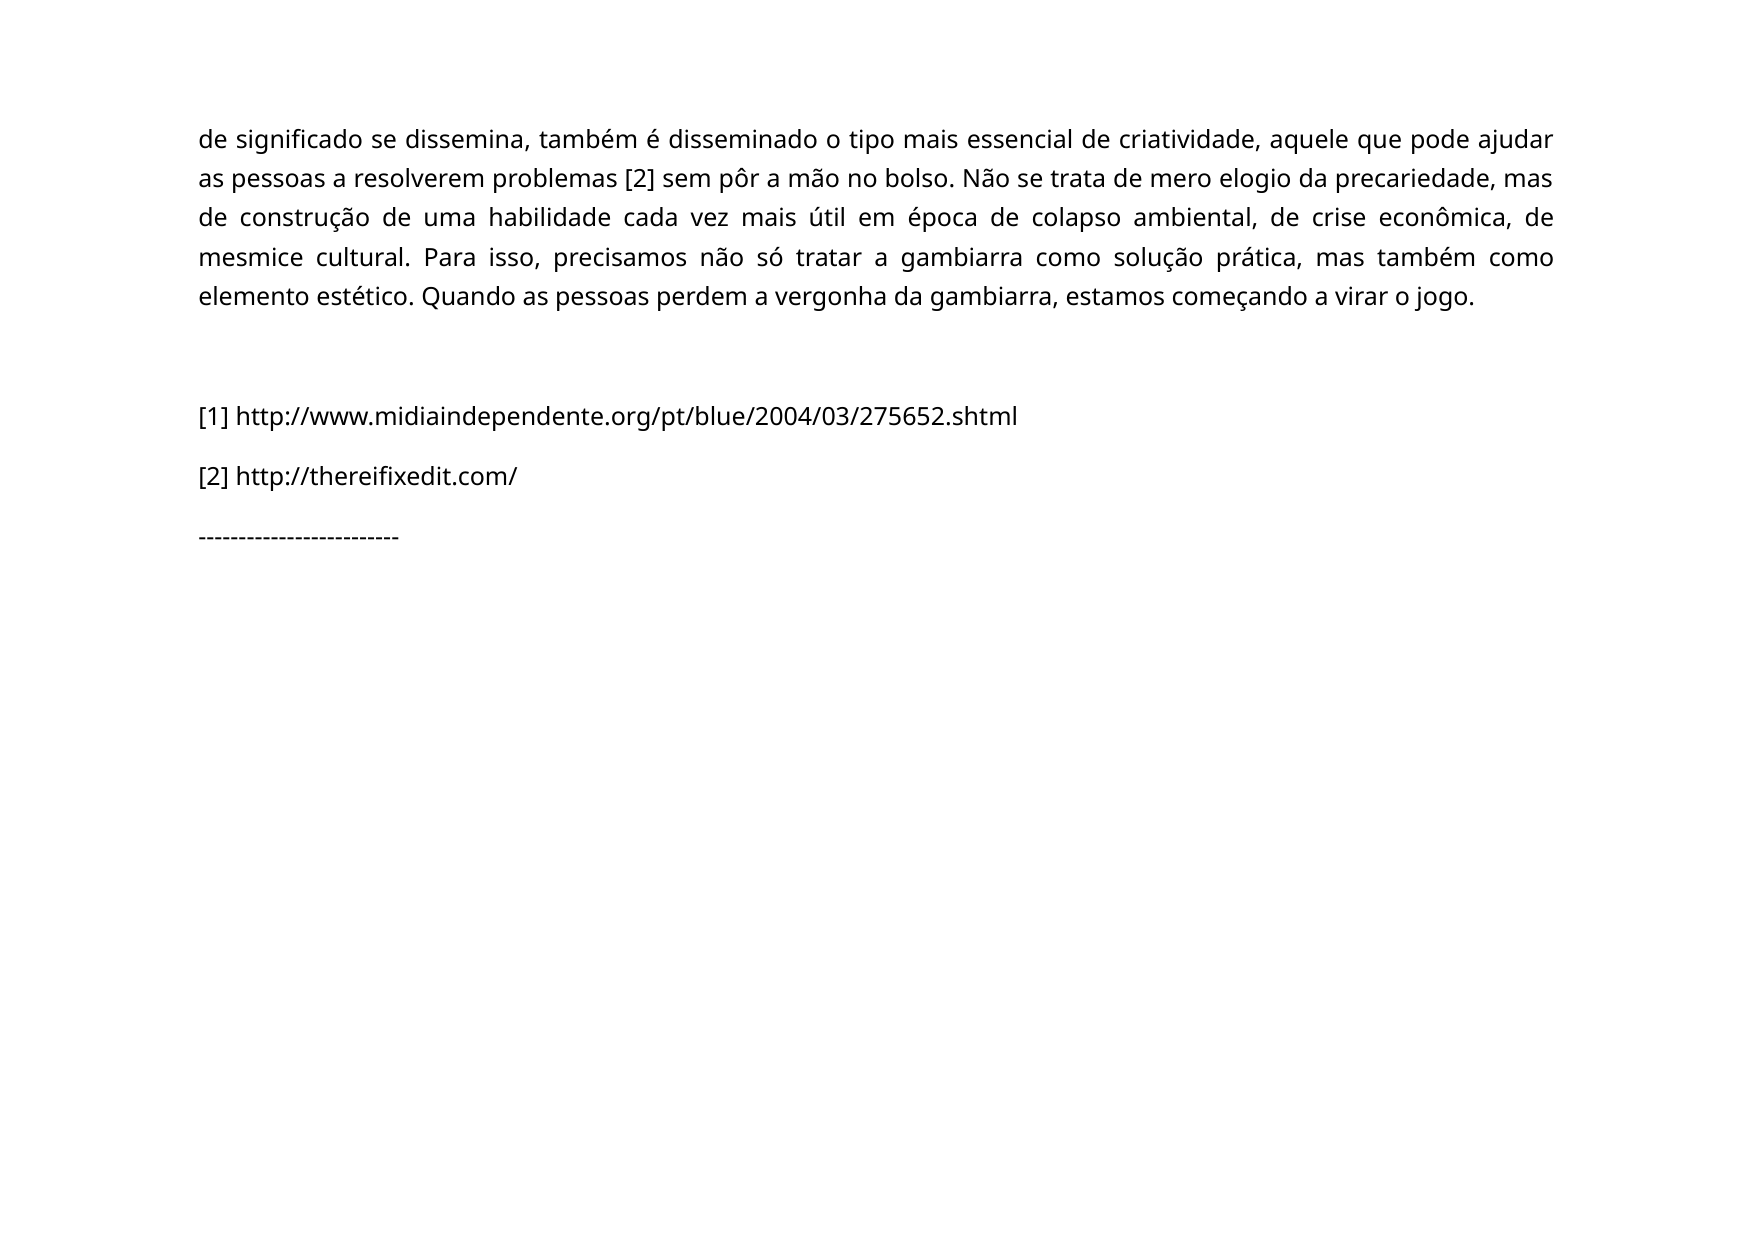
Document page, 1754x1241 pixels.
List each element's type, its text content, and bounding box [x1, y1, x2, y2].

text ------------------------- [198, 518, 1556, 552]
text [2] http://thereifixedit.com/ [198, 458, 1556, 492]
text de significado se dissemina, também é disseminado o tipo mais essencial de criatividade, aquele que pode ajudar as pessoas a resolverem problemas [2] sem pôr a mão no bolso. Não se trata de mero elogio da precariedade, mas de construção de uma habilidade cada vez mais útil em época de colapso ambiental, de crise econômica, de mesmice cultural. Para isso, precisamos não só tratar a gambiarra como solução prática, mas também como elemento estético. Quando as pessoas perdem a vergonha da gambiarra, estamos começando a virar o jogo. [198, 122, 1556, 312]
text [1] http://www.midiaindependente.org/pt/blue/2004/03/275652.shtml [198, 398, 1556, 432]
